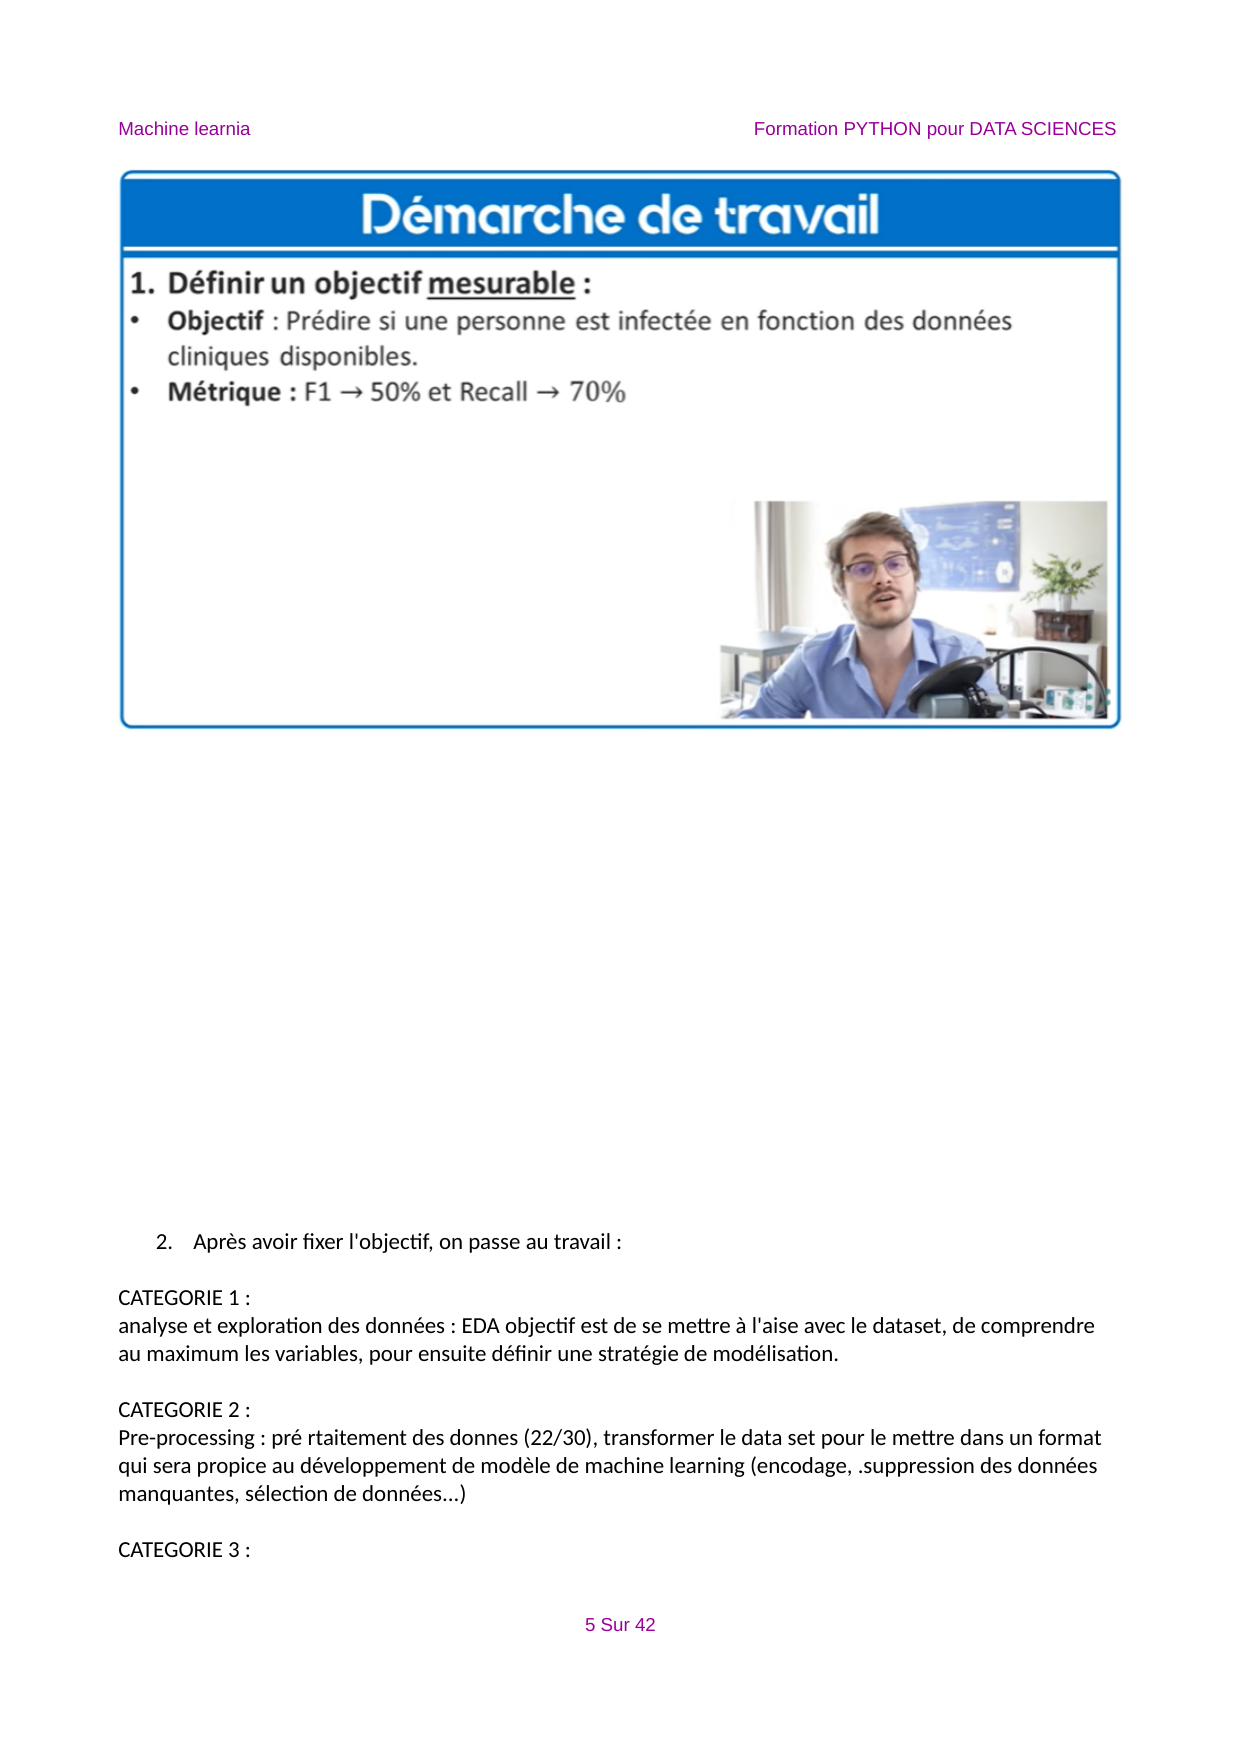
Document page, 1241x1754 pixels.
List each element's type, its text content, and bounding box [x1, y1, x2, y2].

text CATEGORIE 1 : [118, 1283, 1122, 1311]
text CATEGORIE 3 : [118, 1535, 1122, 1563]
text analyse et exploration des données : EDA objectif est de se mettre à l'aise avec le dataset, de comprendre au maximum les variables, pour ensuite définir une stratégie de modélisation. [118, 1311, 1122, 1367]
text Pre-processing : pré rtaitement des donnes (22/30), transformer le data set pour le mettre dans un format qui sera propice au développement de modèle de machine learning (encodage, .suppression des données manquantes, sélection de données...) [118, 1423, 1122, 1507]
list Après avoir fixer l'objectif, on passe au travail : [156, 1227, 1122, 1255]
text CATEGORIE 2 : [118, 1395, 1122, 1423]
picture [118, 169, 1122, 731]
